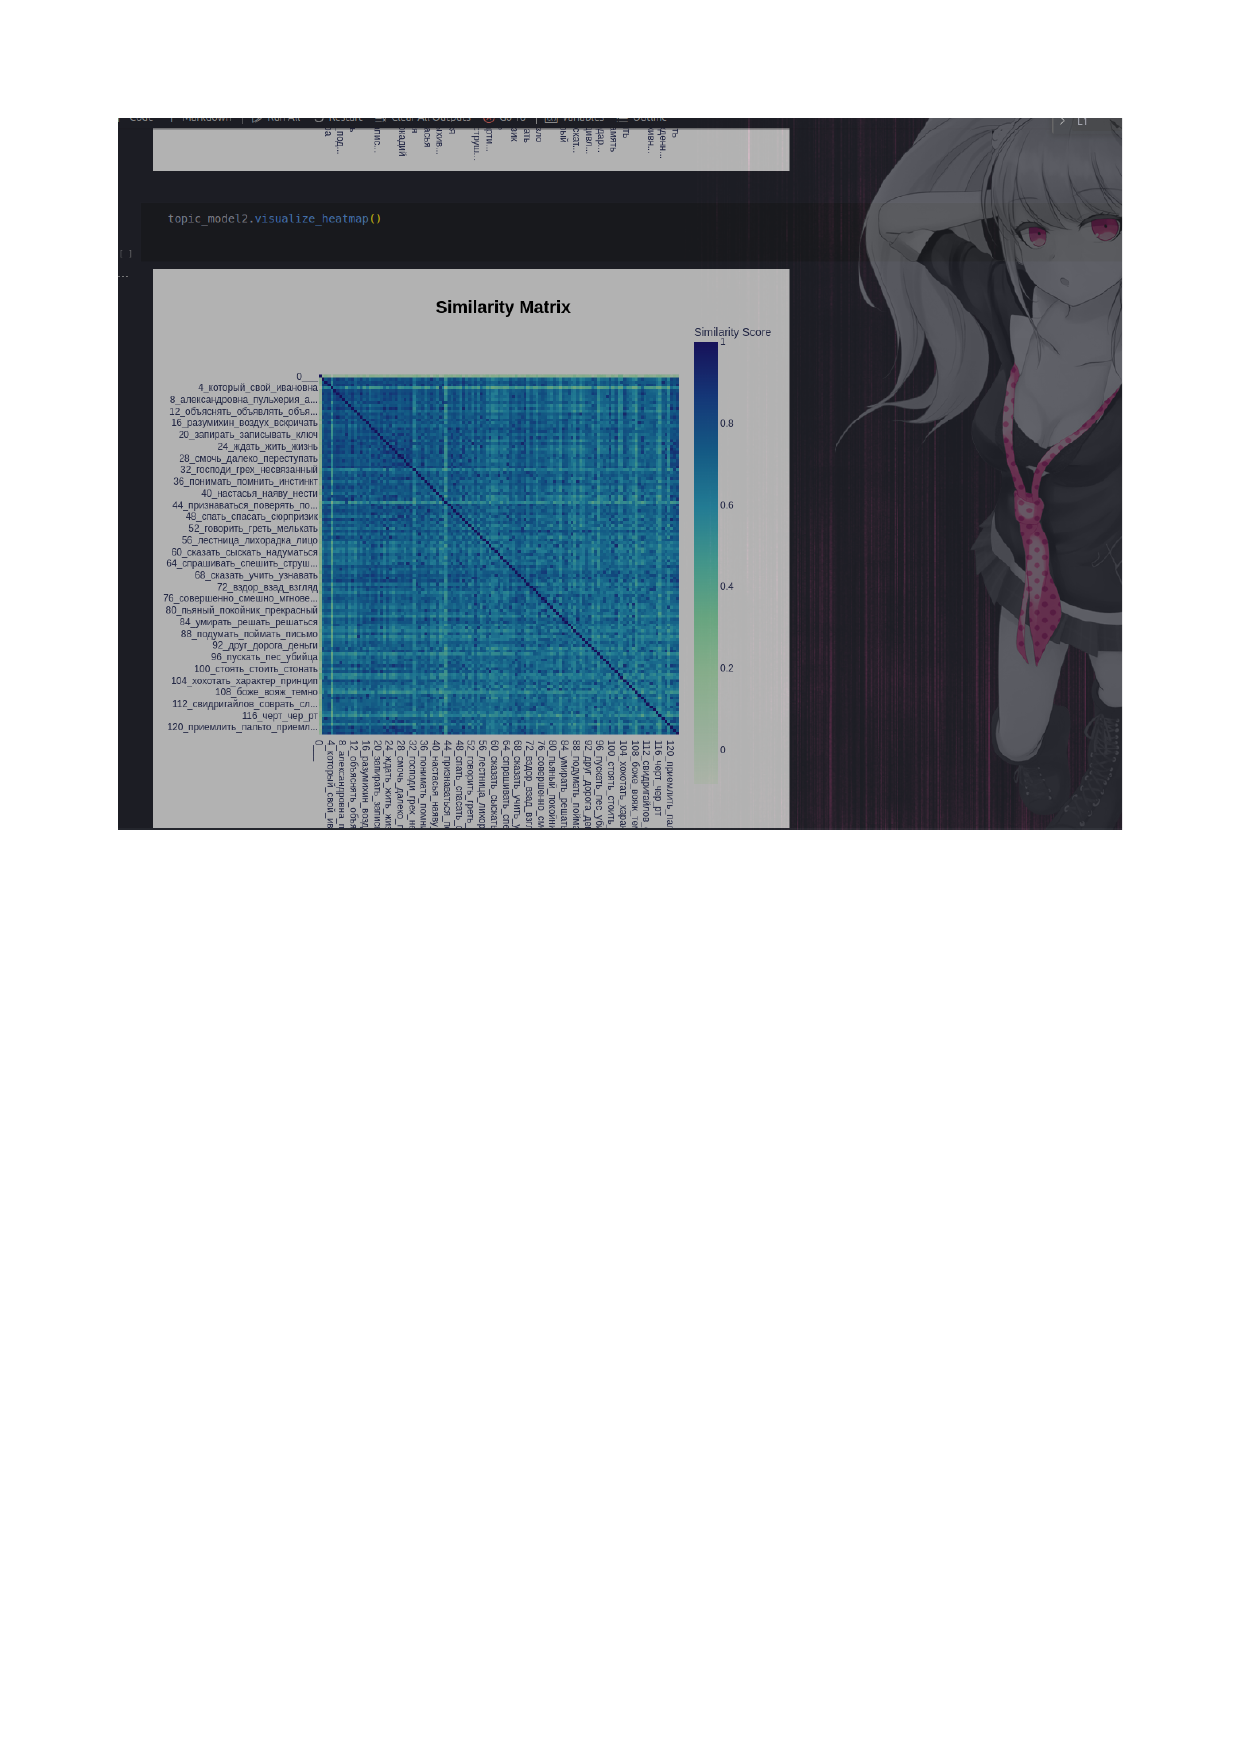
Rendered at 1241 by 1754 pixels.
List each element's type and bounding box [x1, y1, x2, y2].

picture [118, 118, 1123, 830]
